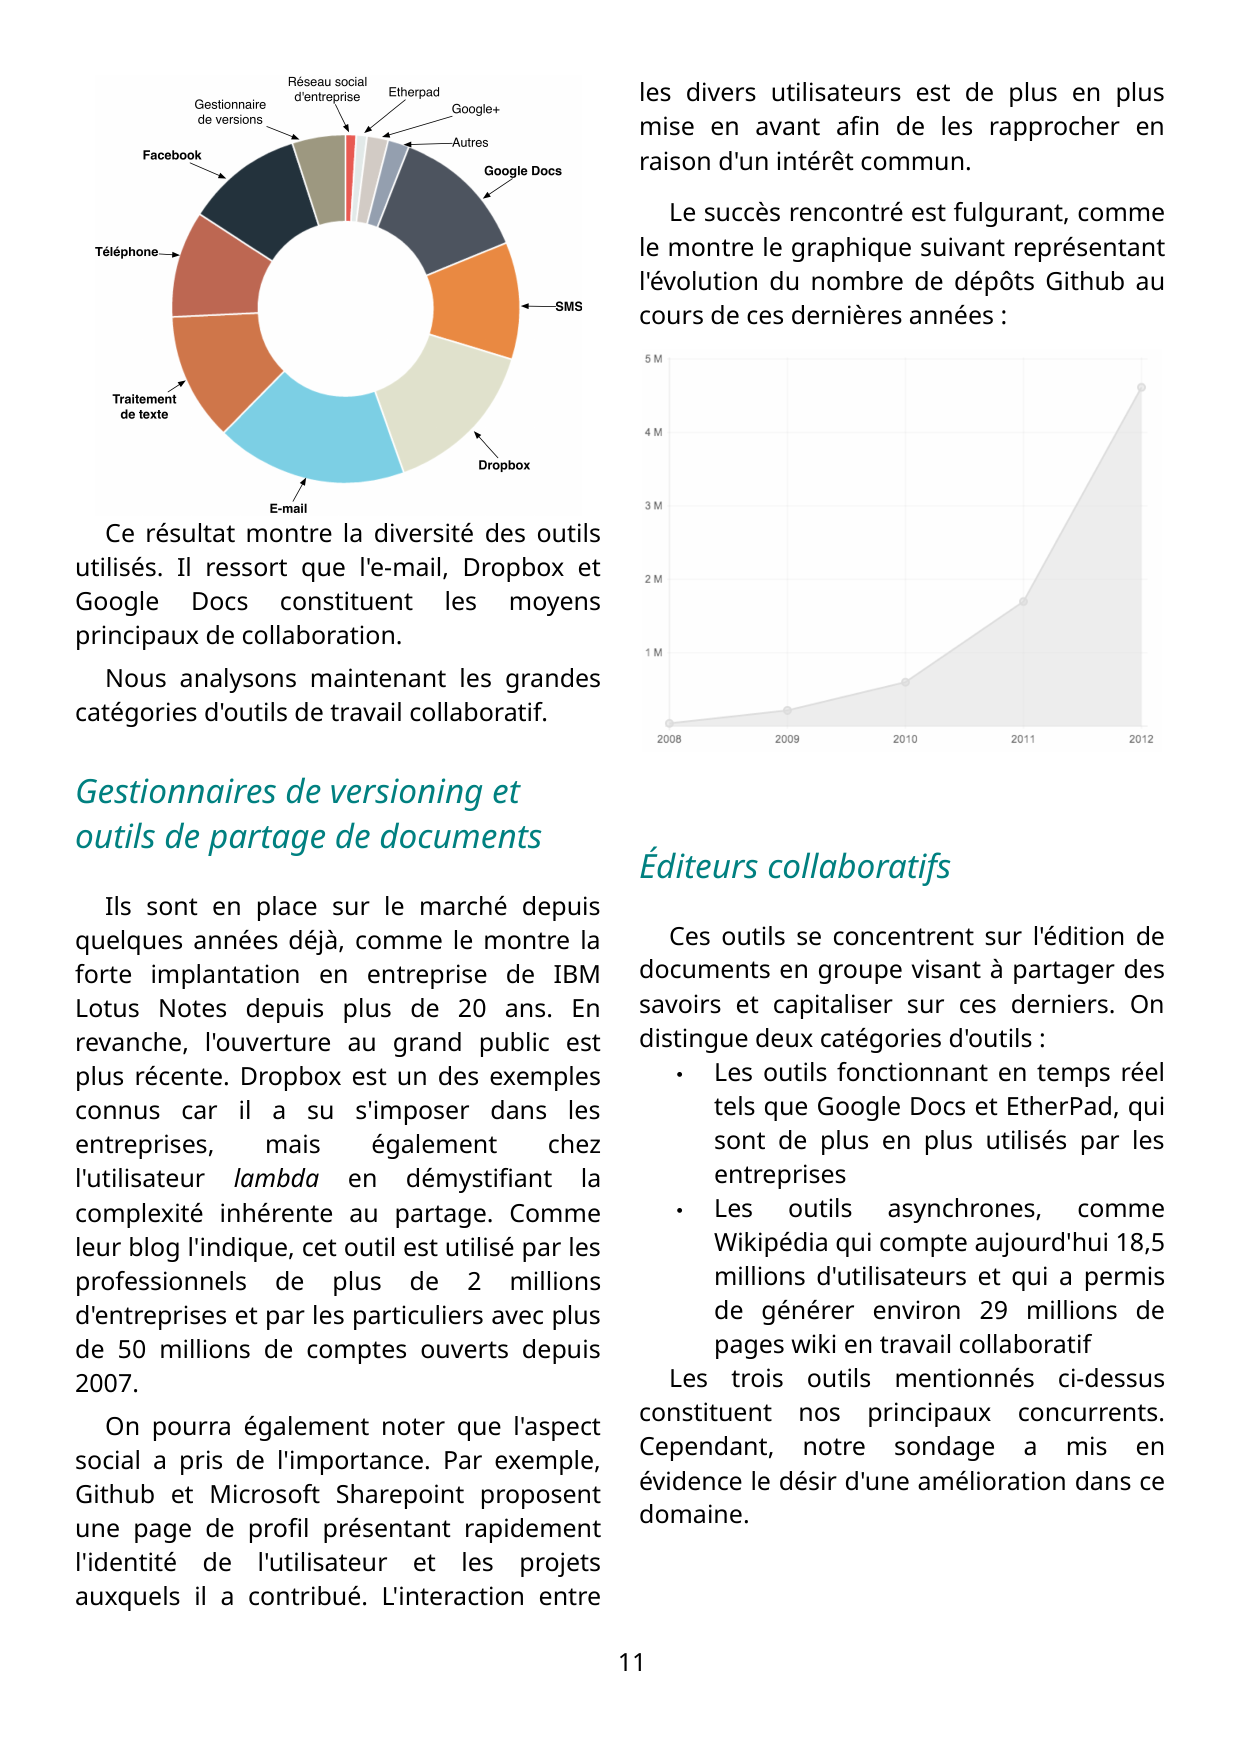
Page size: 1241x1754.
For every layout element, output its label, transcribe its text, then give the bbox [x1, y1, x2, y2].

text Les trois outils mentionnés ci-dessus constituent nos principaux concurrents. Cependant, notre sondage a mis en évidence le désir d'une amélioration dans ce domaine. [639, 1361, 1166, 1531]
list Les outils fonctionnant en temps réel tels que Google Docs et EtherPad, qui sont de plus en plus utilisés par les entreprises [676, 1054, 1166, 1191]
subtitle Gestionnaires de versioning et outils de partage de documents [75, 768, 601, 859]
text les divers utilisateurs est de plus en plus mise en avant afin de les rapprocher en raison d'un intérêt commun. [639, 75, 1166, 177]
picture [94, 75, 583, 516]
text Ce résultat montre la diversité des outils utilisés. Il ressort que l'e-mail, Dropbox et Google Docs constituent les moyens principaux de collaboration. [75, 516, 601, 652]
subtitle Éditeurs collaboratifs [639, 843, 1166, 888]
text Ils sont en place sur le marché depuis quelques années déjà, comme le montre la forte implantation en entreprise de IBM Lotus Notes depuis plus de 20 ans. En revanche, l'ouverture au grand public est plus récente. Dropbox est un des exemples connus car il a su s'imposer dans les entreprises, mais également chez l'utilisateur lambda en démystifiant la complexité inhérente au partage. Comme leur blog l'indique, cet outil est utilisé par les professionnels de plus de 2 millions d'entreprises et par les particuliers avec plus de 50 millions de comptes ouverts depuis 2007. [75, 889, 601, 1399]
text On pourra également noter que l'aspect social a pris de l'importance. Par exemple, Github et Microsoft Sharepoint proposent une page de profil présentant rapidement l'identité de l'utilisateur et les projets auxquels il a contribué. L'interaction entre [75, 1408, 601, 1613]
text Nous analysons maintenant les grandes catégories d'outils de travail collaboratif. [75, 661, 601, 729]
text Le succès rencontré est fulgurant, comme le montre le graphique suivant représentant l'évolution du nombre de dépôts Github au cours de ces dernières années : [639, 195, 1166, 331]
text Ces outils se concentrent sur l'édition de documents en groupe visant à partager des savoirs et capitaliser sur ces derniers. On distingue deux catégories d'outils : [639, 918, 1166, 1054]
picture [642, 349, 1163, 752]
list Les outils asynchrones, comme Wikipédia qui compte aujourd'hui 18,5 millions d'utilisateurs et qui a permis de générer environ 29 millions de pages wiki en travail collaboratif [676, 1191, 1166, 1361]
